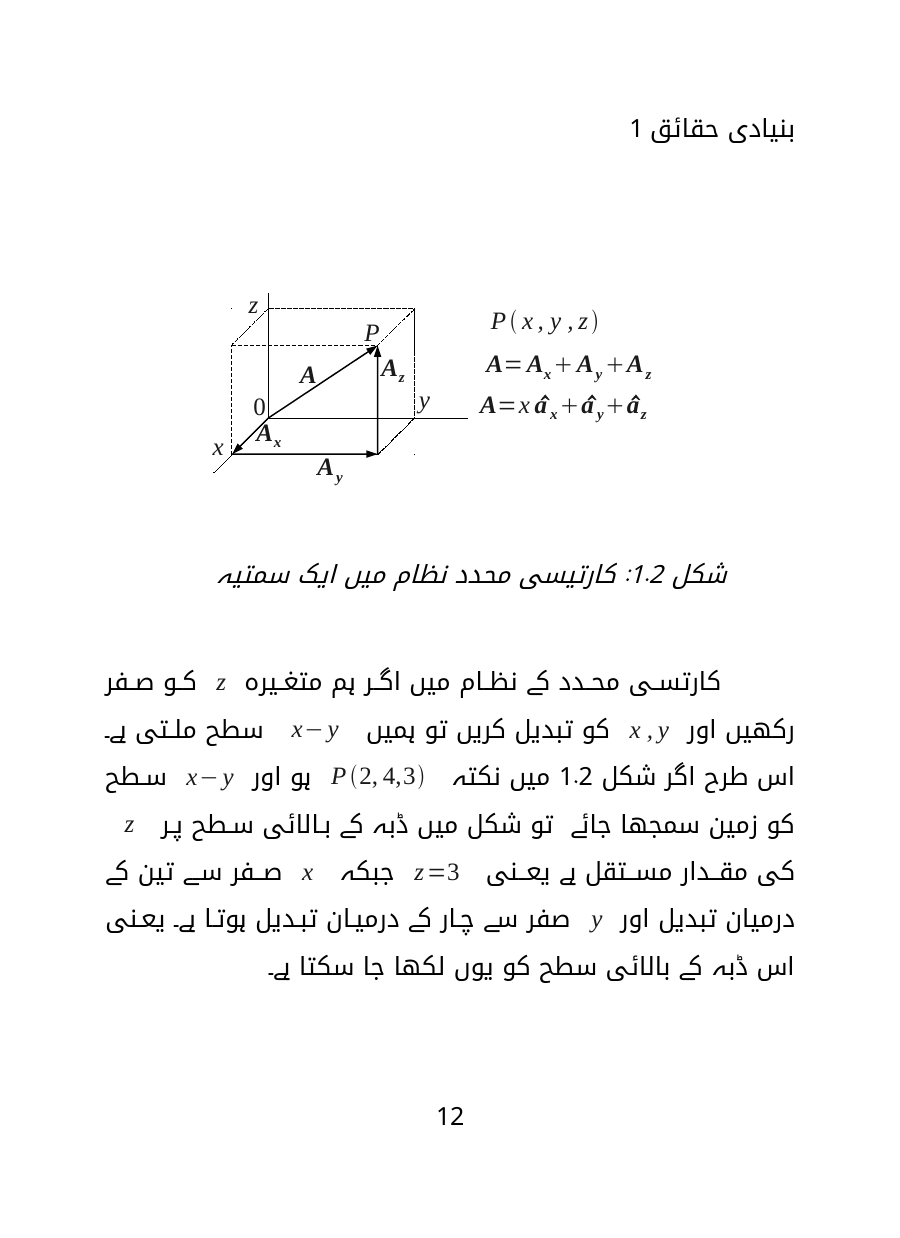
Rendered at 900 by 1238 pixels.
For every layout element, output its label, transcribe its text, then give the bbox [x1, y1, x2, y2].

text کارتسی محدد کے نظام میں اگر ہم متغیرہکو صفر رکھیں اورکو تبدیل کریں تو ہمیں سطح ملتی ہے۔ اس طرح اگر شکل 1.2 میں نکتہ ہو اورسطح کو زمین سمجھا جائے تو شکل میں ڈبہ کے بالائی سطح پر کی مقدار مستقل ہے یعنی جبکہ صفر سے تین کے درمیان تبدیل اورصفر سے چار کے درمیان تبدیل ہوتا ہے۔ یعنی اس ڈبہ کے بالائی سطح کو یوں لکھا جا سکتا ہے۔ [105, 659, 795, 991]
text شکل 1.2: کارتیسی محدد نظام میں ایک سمتیہ [174, 229, 726, 599]
